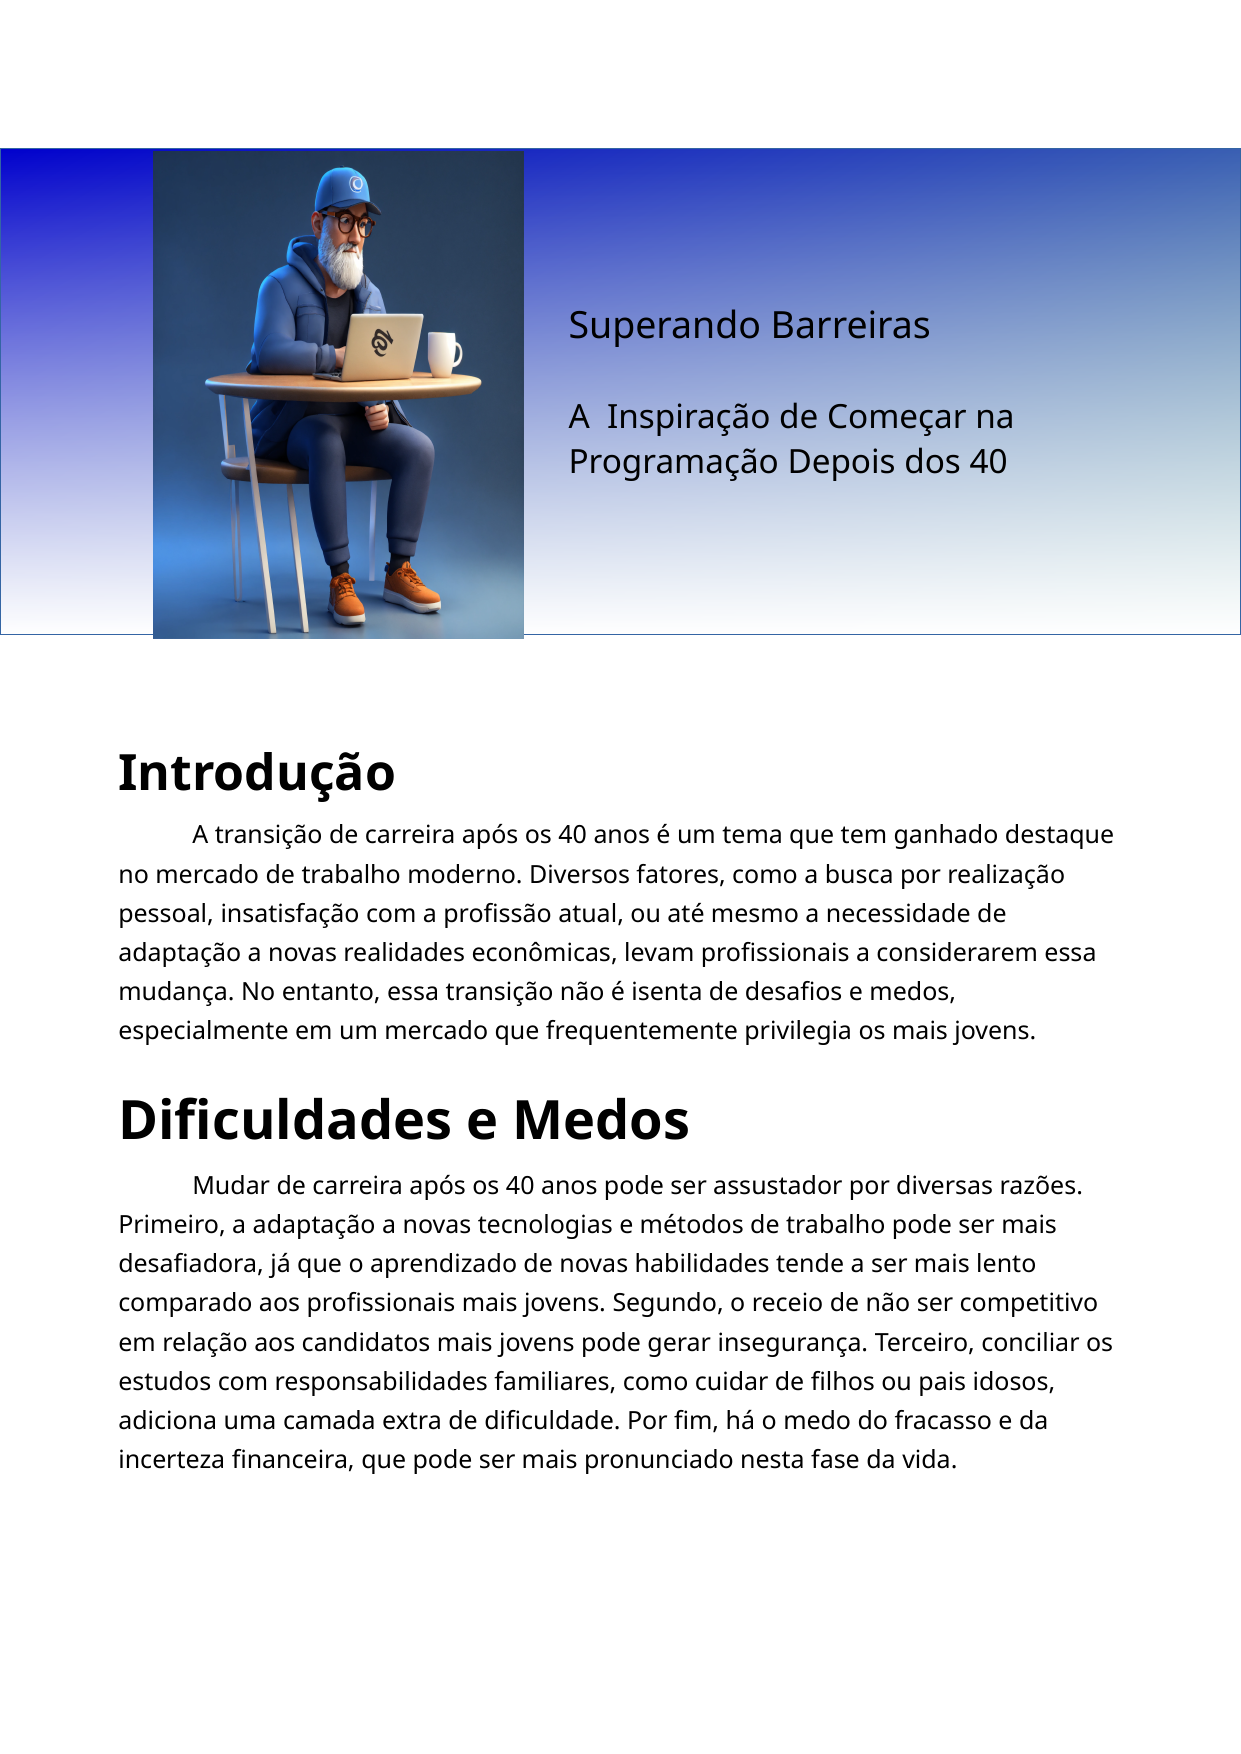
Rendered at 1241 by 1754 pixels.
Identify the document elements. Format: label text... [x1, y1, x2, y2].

text A transição de carreira após os 40 anos é um tema que tem ganhado destaque no mercado de trabalho moderno. Diversos fatores, como a busca por realização pessoal, insatisfação com a profissão atual, ou até mesmo a necessidade de adaptação a novas realidades econômicas, levam profissionais a considerarem essa mudança. No entanto, essa transição não é isenta de desafios e medos, especialmente em um mercado que frequentemente privilegia os mais jovens. [118, 817, 1122, 1047]
subtitle Introdução [118, 736, 1122, 804]
text Mudar de carreira após os 40 anos pode ser assustador por diversas razões. Primeiro, a adaptação a novas tecnologias e métodos de trabalho pode ser mais desafiadora, já que o aprendizado de novas habilidades tende a ser mais lento comparado aos profissionais mais jovens. Segundo, o receio de não ser competitivo em relação aos candidatos mais jovens pode gerar insegurança. Terceiro, conciliar os estudos com responsabilidades familiares, como cuidar de filhos ou pais idosos, adiciona uma camada extra de dificuldade. Por fim, há o medo do fracasso e da incerteza financeira, que pode ser mais pronunciado nesta fase da vida. [118, 1167, 1122, 1476]
picture [153, 151, 524, 639]
subtitle Dificuldades e Medos [118, 1081, 1122, 1155]
